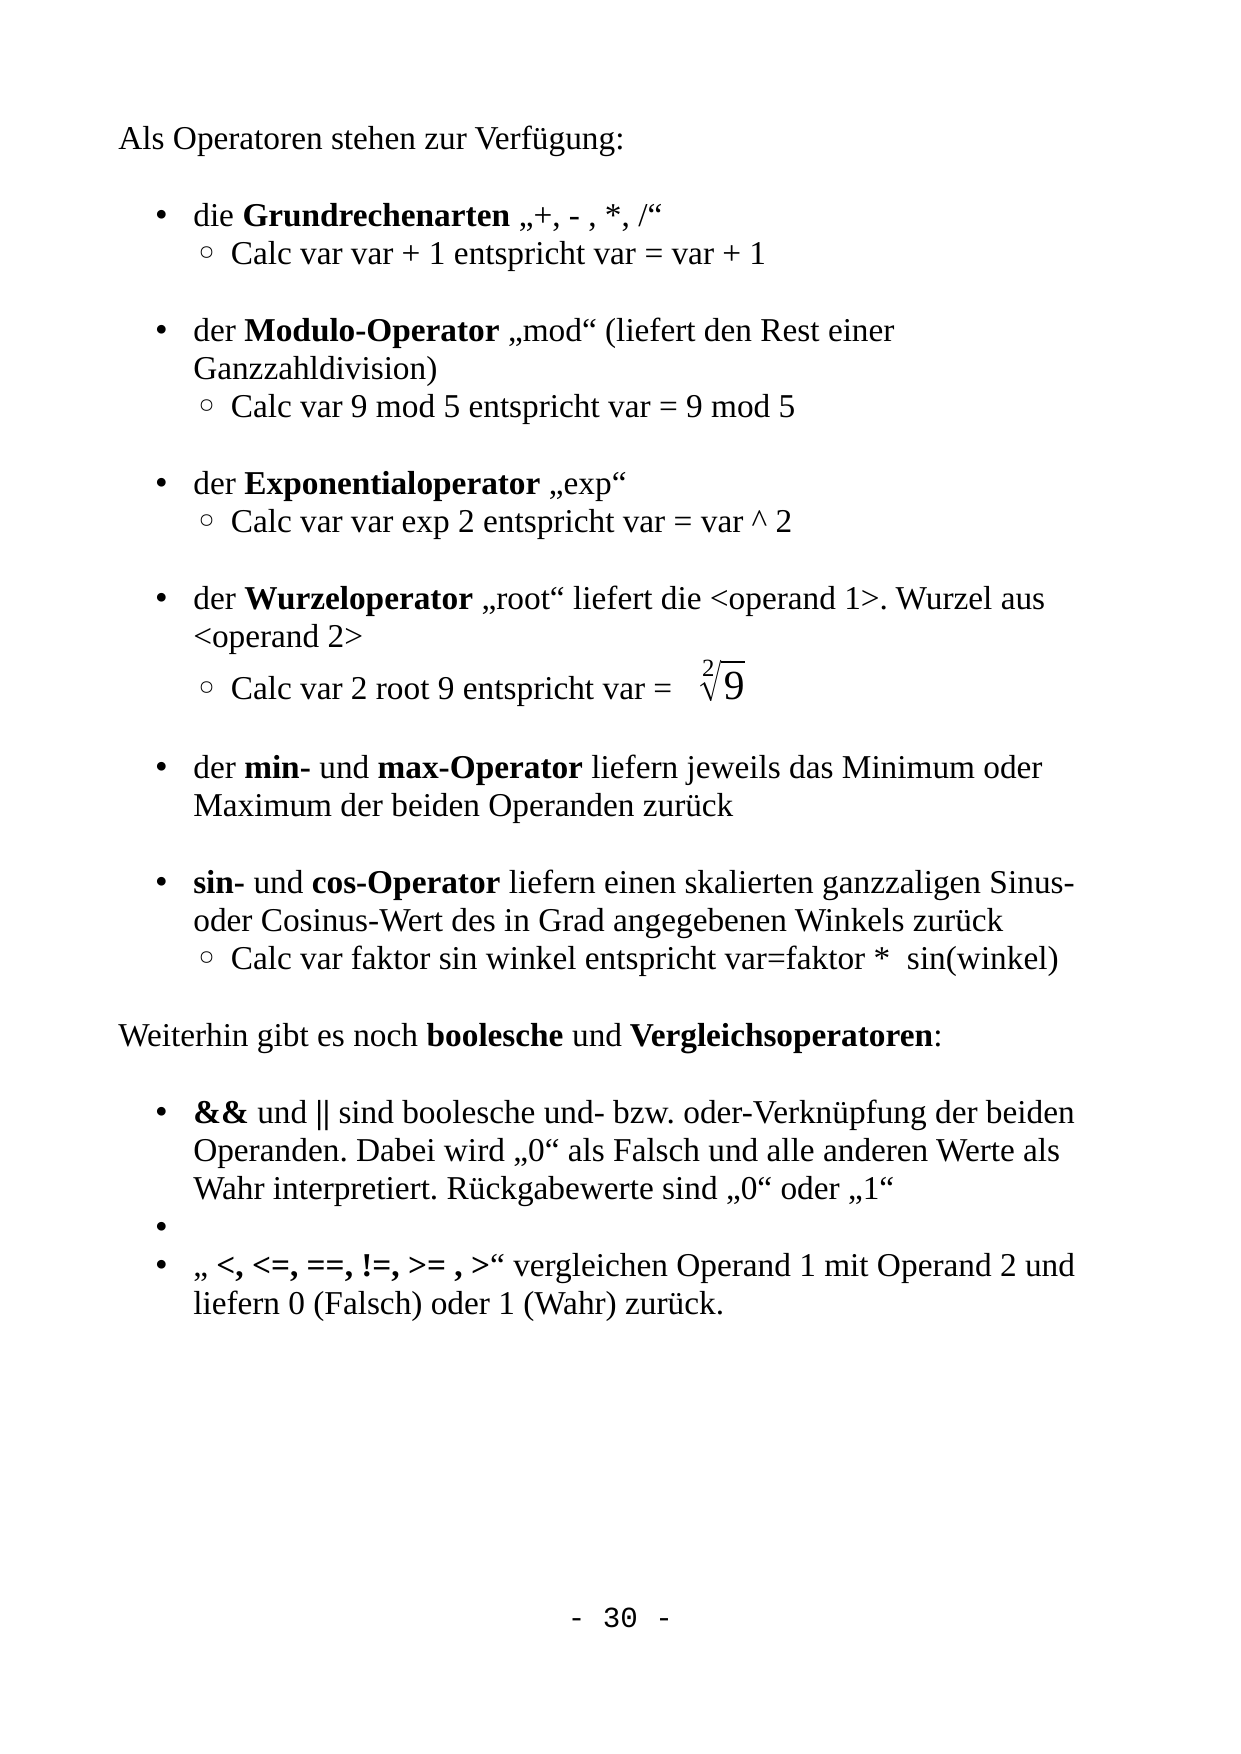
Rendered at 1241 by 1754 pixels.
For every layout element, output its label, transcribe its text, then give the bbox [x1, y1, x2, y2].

list der Exponentialoperator „exp“ [156, 463, 1122, 501]
list der min- und max-Operator liefern jeweils das Minimum oder Maximum der beiden Operanden zurück [156, 747, 1122, 823]
list Calc var faktor sin winkel entspricht var=faktor * sin(winkel) [193, 938, 1122, 977]
list Calc var 9 mod 5 entspricht var = 9 mod 5 [193, 386, 1122, 425]
list „ <, <=, ==, !=, >= , >“ vergleichen Operand 1 mit Operand 2 und liefern 0 (Falsch) oder 1 (Wahr) zurück. [156, 1245, 1122, 1322]
list Calc var 2 root 9 entspricht var = [193, 655, 1122, 708]
list Calc var var exp 2 entspricht var = var ^ 2 [193, 501, 1122, 540]
list der Modulo-Operator „mod“ (liefert den Rest einer Ganzzahldivision) [156, 310, 1122, 386]
list der Wurzeloperator „root“ liefert die <operand 1>. Wurzel aus <operand 2> [156, 578, 1122, 655]
text Als Operatoren stehen zur Verfügung: [118, 118, 1122, 156]
text Weiterhin gibt es noch boolesche und Vergleichsoperatoren: [118, 1015, 1122, 1053]
list && und || sind boolesche und- bzw. oder-Verknüpfung der beiden Operanden. Dabei wird „0“ als Falsch und alle anderen Werte als Wahr interpretiert. Rückgabewerte sind „0“ oder „1“ [156, 1092, 1122, 1207]
list sin- und cos-Operator liefern einen skalierten ganzzaligen Sinus- oder Cosinus-Wert des in Grad angegebenen Winkels zurück [156, 862, 1122, 938]
list Calc var var + 1 entspricht var = var + 1 [193, 233, 1122, 271]
list die Grundrechenarten „+, - , *, /“ [156, 195, 1122, 233]
